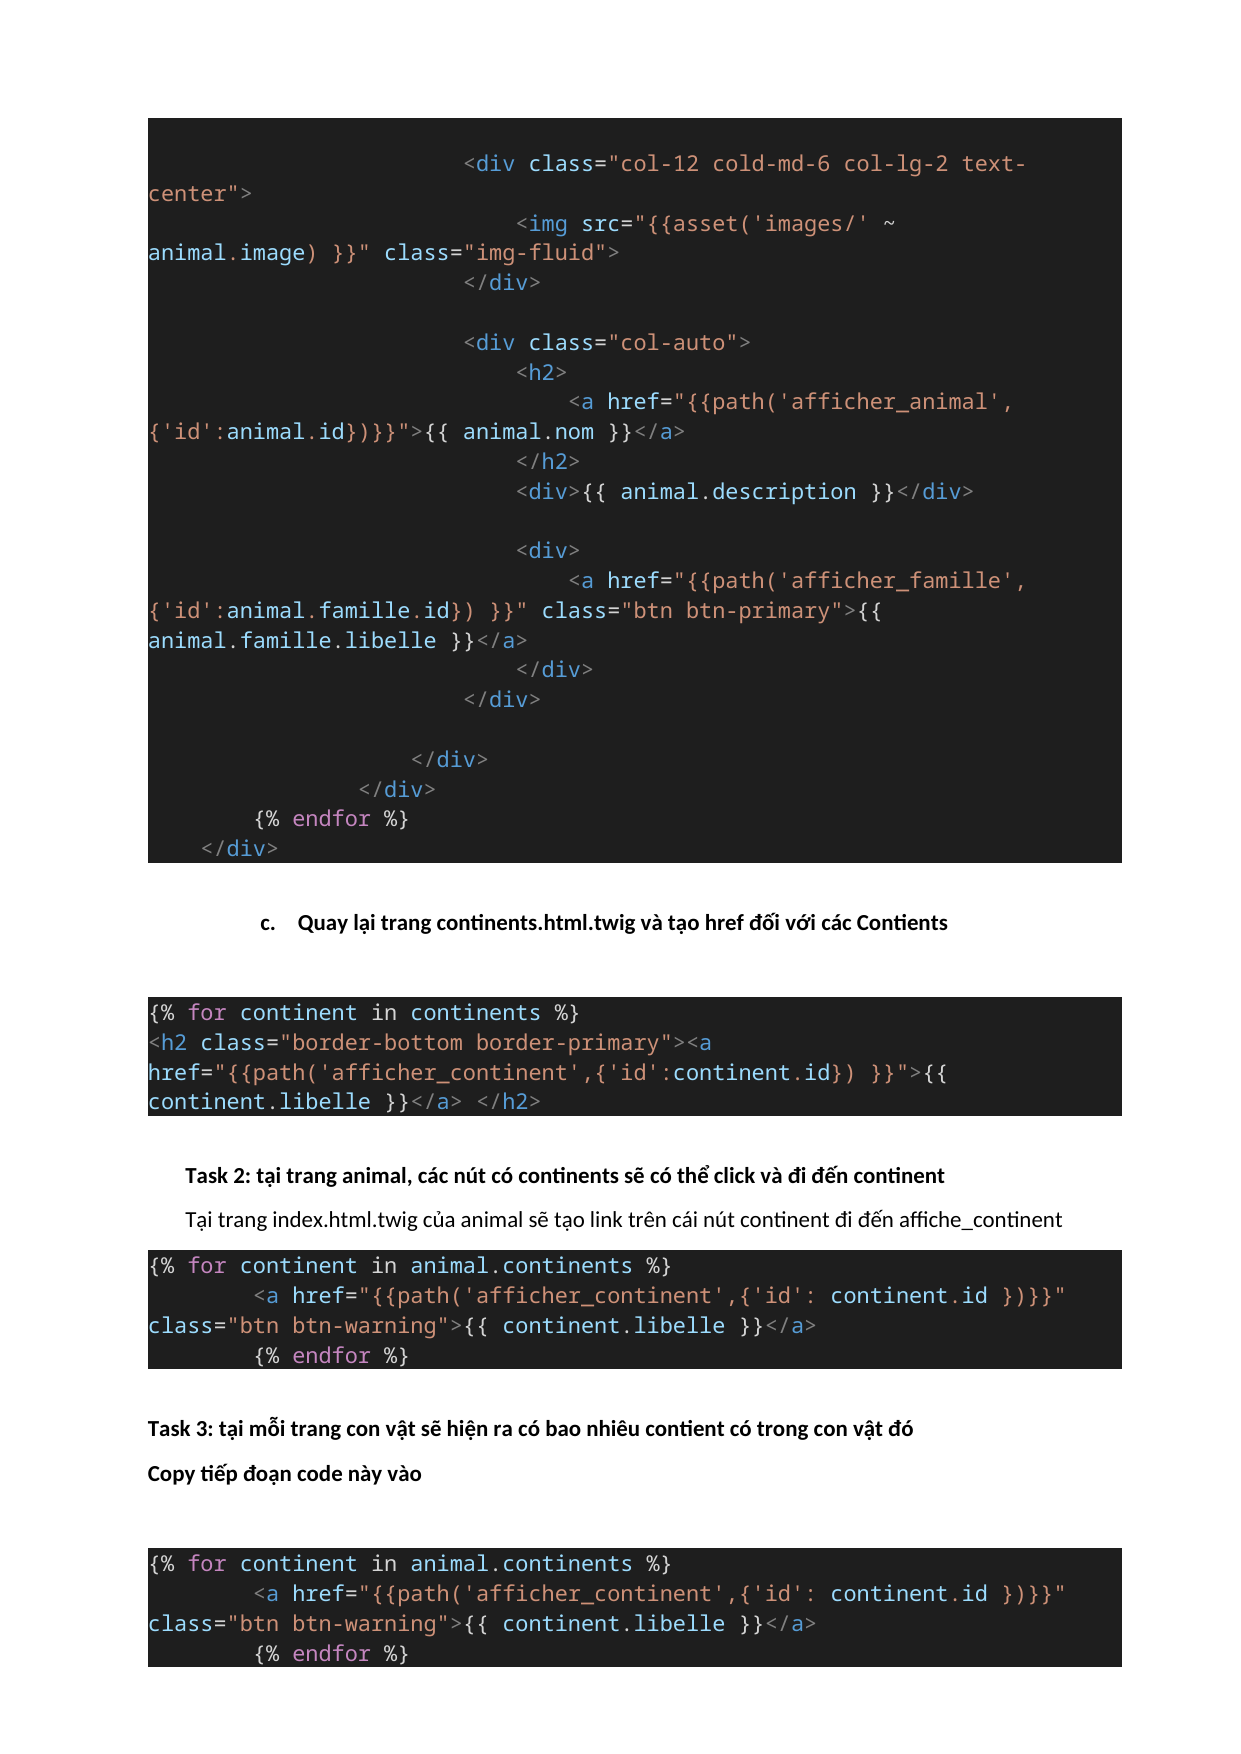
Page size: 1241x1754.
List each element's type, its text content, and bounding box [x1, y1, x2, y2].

text <a href="{{path('afficher_continent',{'id': continent.id })}}" class="btn btn-warning">{{ continent.libelle }}</a> [148, 1280, 1122, 1339]
text Copy tiếp đoạn code này vào [148, 1459, 1122, 1487]
text </div> [148, 773, 1122, 803]
text {% for continent in continents %} [148, 997, 1122, 1027]
text <h2> [148, 356, 1122, 386]
list Quay lại trang continents.html.twig và tạo href đối với các Contients [260, 908, 1122, 936]
text </div> [148, 684, 1122, 714]
text <a href="{{path('afficher_famille',{'id':animal.famille.id}) }}" class="btn btn-primary">{{ animal.famille.libelle }}</a> [148, 565, 1122, 654]
text {% for continent in animal.continents %} [148, 1548, 1122, 1578]
text {% endfor %} [148, 1339, 1122, 1369]
text {% endfor %} [148, 803, 1122, 833]
text <div>{{ animal.description }}</div> [148, 476, 1122, 505]
text <div> [148, 535, 1122, 565]
text <a href="{{path('afficher_continent',{'id': continent.id })}}" class="btn btn-warning">{{ continent.libelle }}</a> [148, 1578, 1122, 1637]
text </div> [148, 267, 1122, 297]
list Task 2: tại trang animal, các nút có continents sẽ có thể click và đi đến continent [185, 1161, 1122, 1189]
text {% for continent in animal.continents %} [148, 1250, 1122, 1280]
text </div> [148, 833, 1122, 863]
text <h2 class="border-bottom border-primary"><a href="{{path('afficher_continent',{'id':continent.id}) }}">{{ continent.libelle }}</a> </h2> [148, 1027, 1122, 1116]
text </h2> [148, 446, 1122, 476]
text </div> [148, 744, 1122, 773]
text <div class="col-auto"> [148, 327, 1122, 356]
text {% endfor %} [148, 1637, 1122, 1667]
text <div class="col-12 cold-md-6 col-lg-2 text-center"> [148, 148, 1122, 207]
text <img src="{{asset('images/' ~ animal.image) }}" class="img-fluid"> [148, 207, 1122, 267]
text <a href="{{path('afficher_animal',{'id':animal.id})}}">{{ animal.nom }}</a> [148, 386, 1122, 446]
text </div> [148, 654, 1122, 684]
text Task 3: tại mỗi trang con vật sẽ hiện ra có bao nhiêu contient có trong con vật đó [148, 1414, 1122, 1442]
list Tại trang index.html.twig của animal sẽ tạo link trên cái nút continent đi đến affiche_continent [185, 1206, 1122, 1233]
